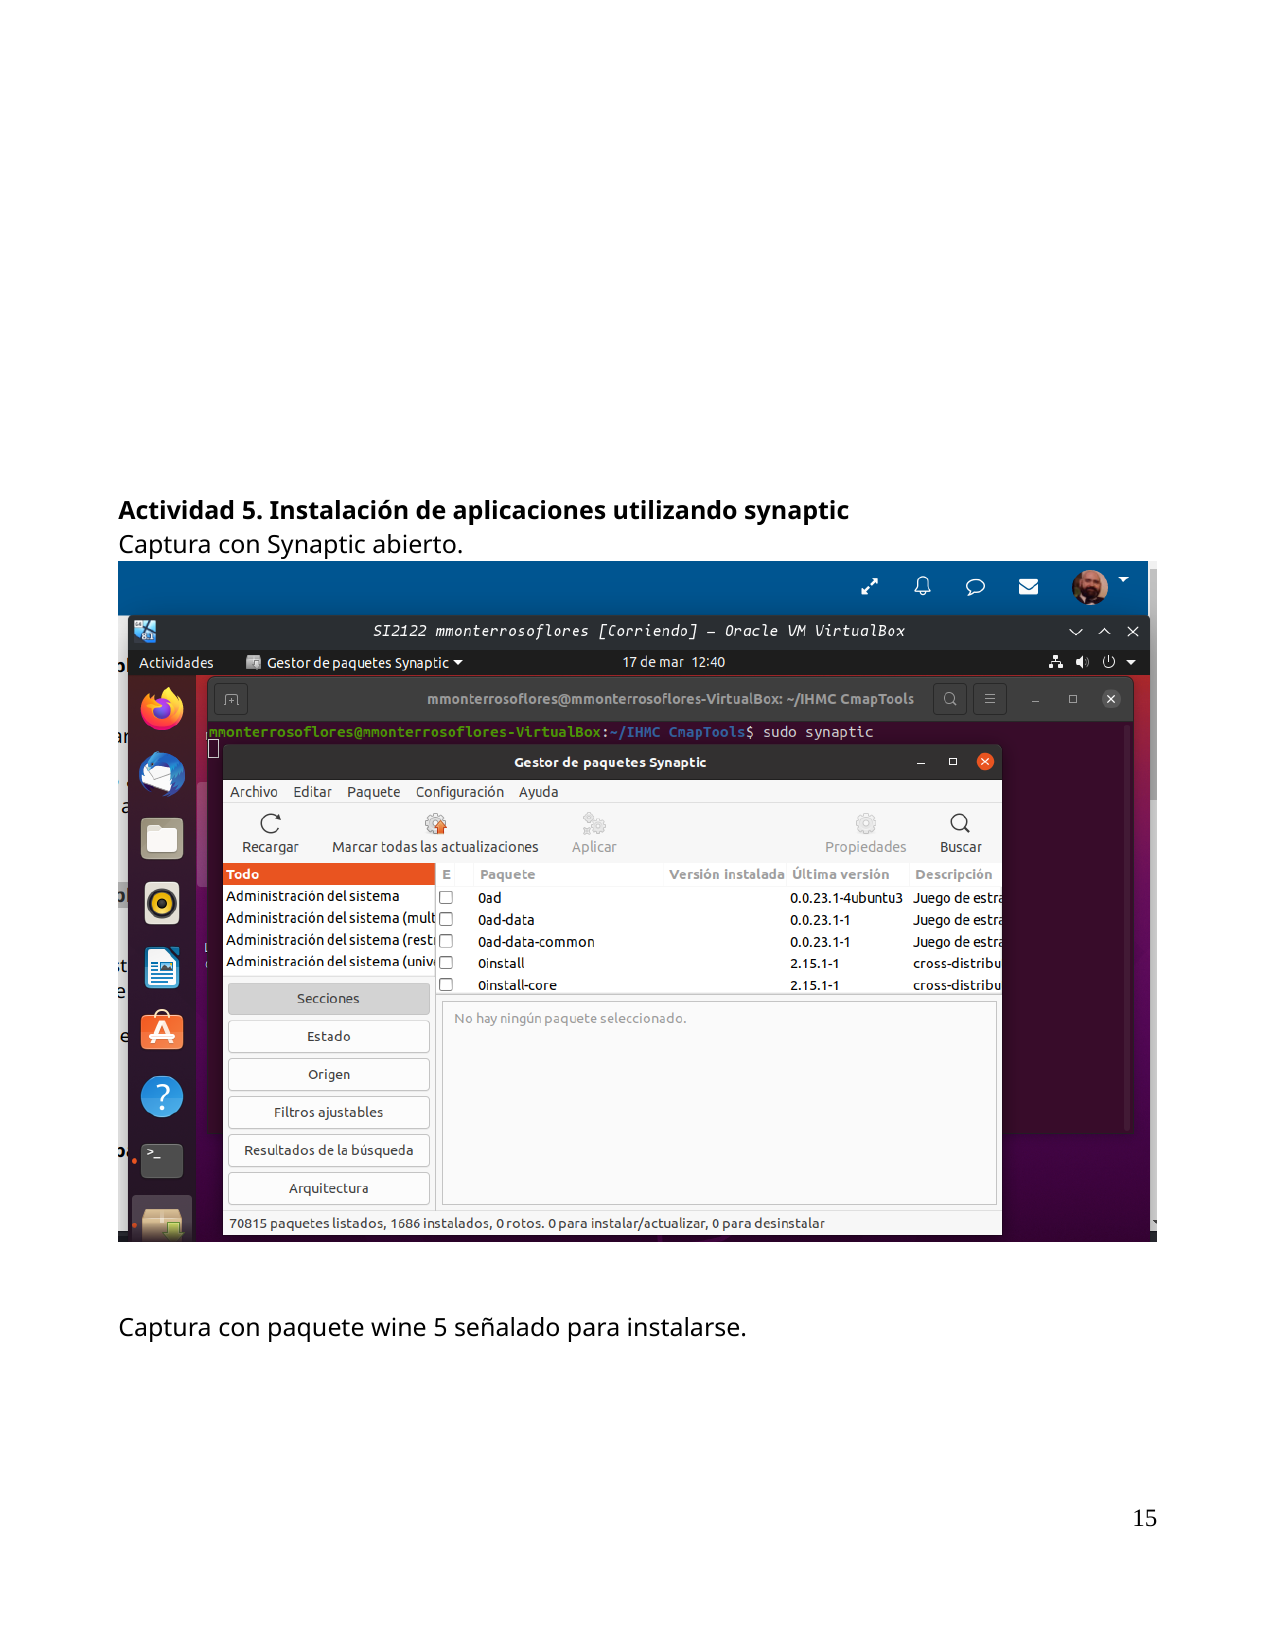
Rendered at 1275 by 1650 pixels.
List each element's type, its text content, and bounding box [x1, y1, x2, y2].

picture [118, 561, 1157, 1242]
table_header [118, 1242, 1157, 1275]
text Captura con paquete wine 5 señalado para instalarse. [118, 1309, 1157, 1343]
text Captura con Synaptic abierto. [118, 527, 1157, 561]
text Actividad 5. Instalación de aplicaciones utilizando synaptic [118, 493, 1157, 527]
